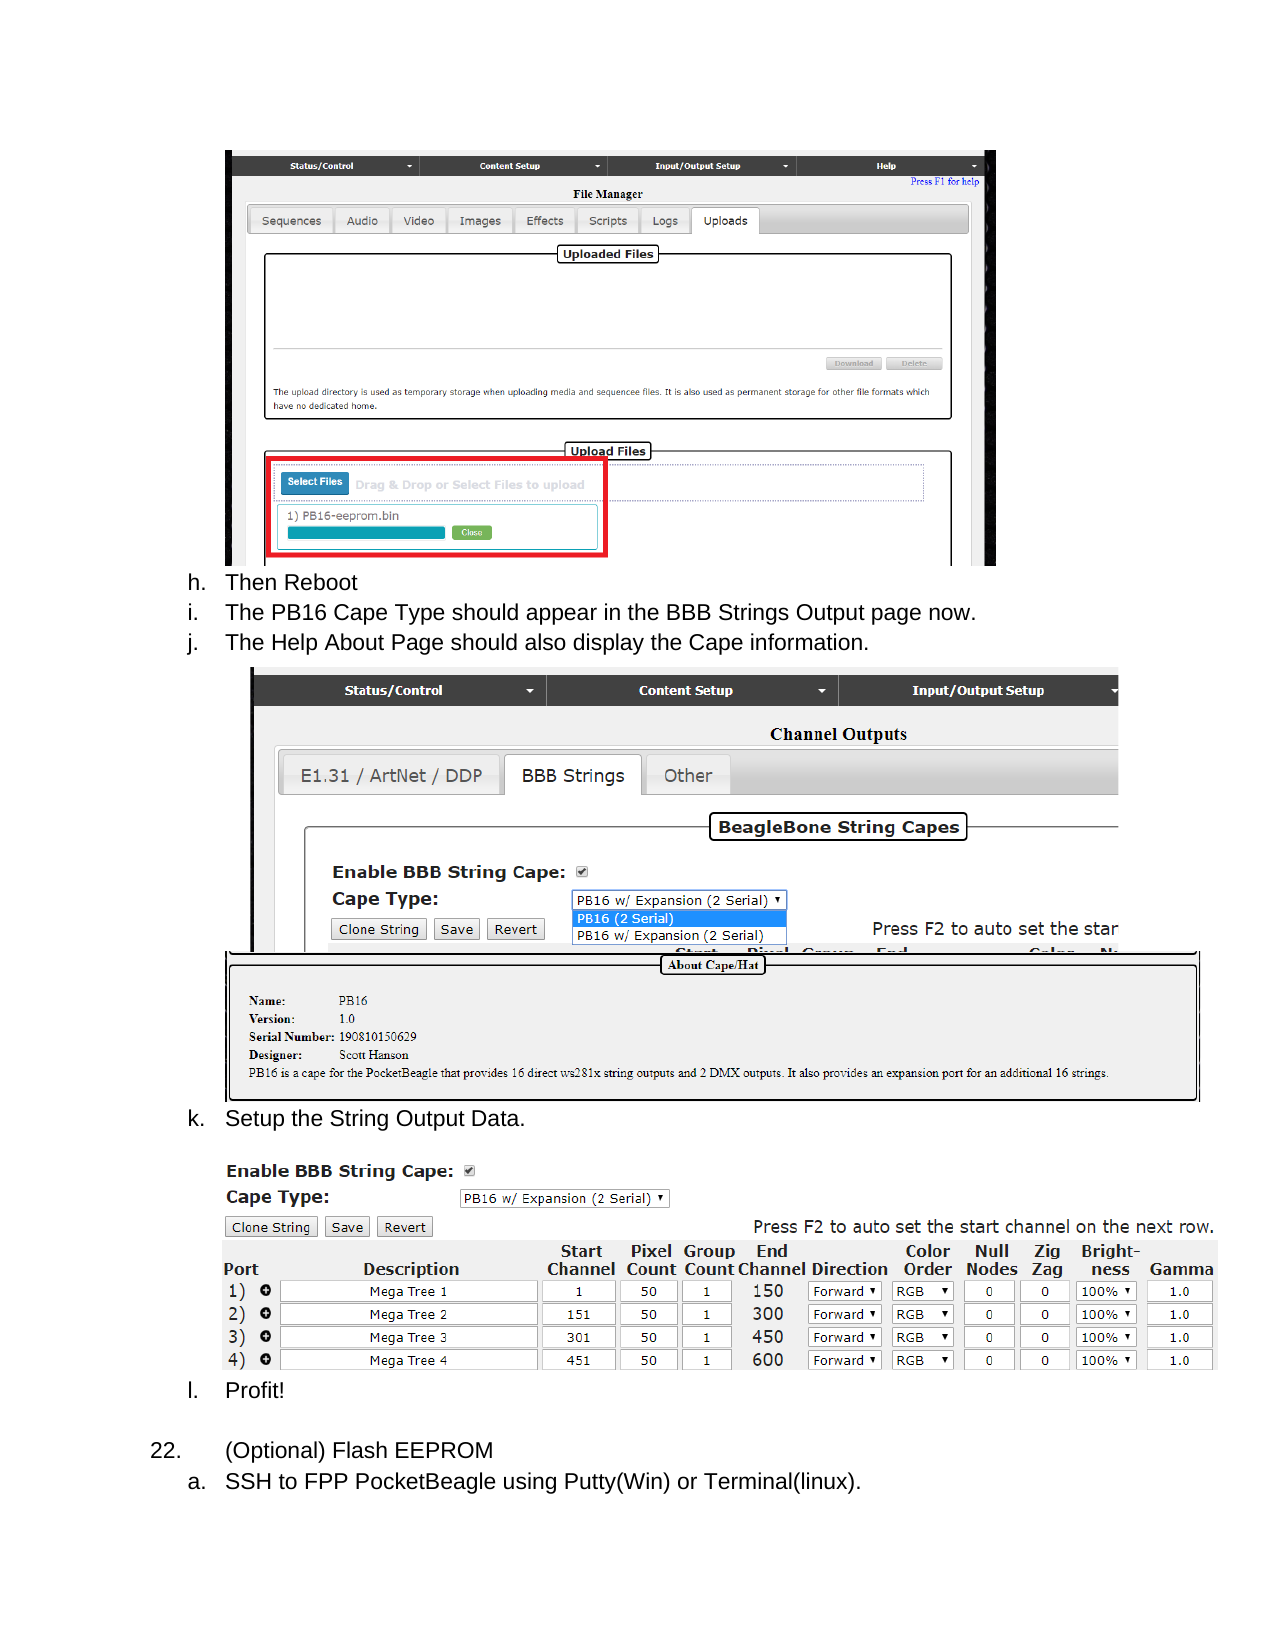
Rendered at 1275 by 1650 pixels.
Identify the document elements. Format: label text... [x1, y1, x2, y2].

list (Optional) Flash EEPROM [150, 1437, 1125, 1464]
list Then Reboot [187, 569, 1125, 595]
list The Help About Page should also display the Cape information. [187, 629, 1125, 1102]
list SSH to FPP PocketBeagle using Putty(Win) or Terminal(linux). [187, 1468, 1125, 1494]
list Setup the String Output Data. [187, 1105, 1125, 1132]
picture [225, 667, 1200, 1102]
list Profit! [187, 1136, 1125, 1403]
picture [225, 150, 996, 566]
picture [211, 1146, 1226, 1370]
list The PB16 Cape Type should appear in the BBB Strings Output page now. [187, 599, 1125, 626]
